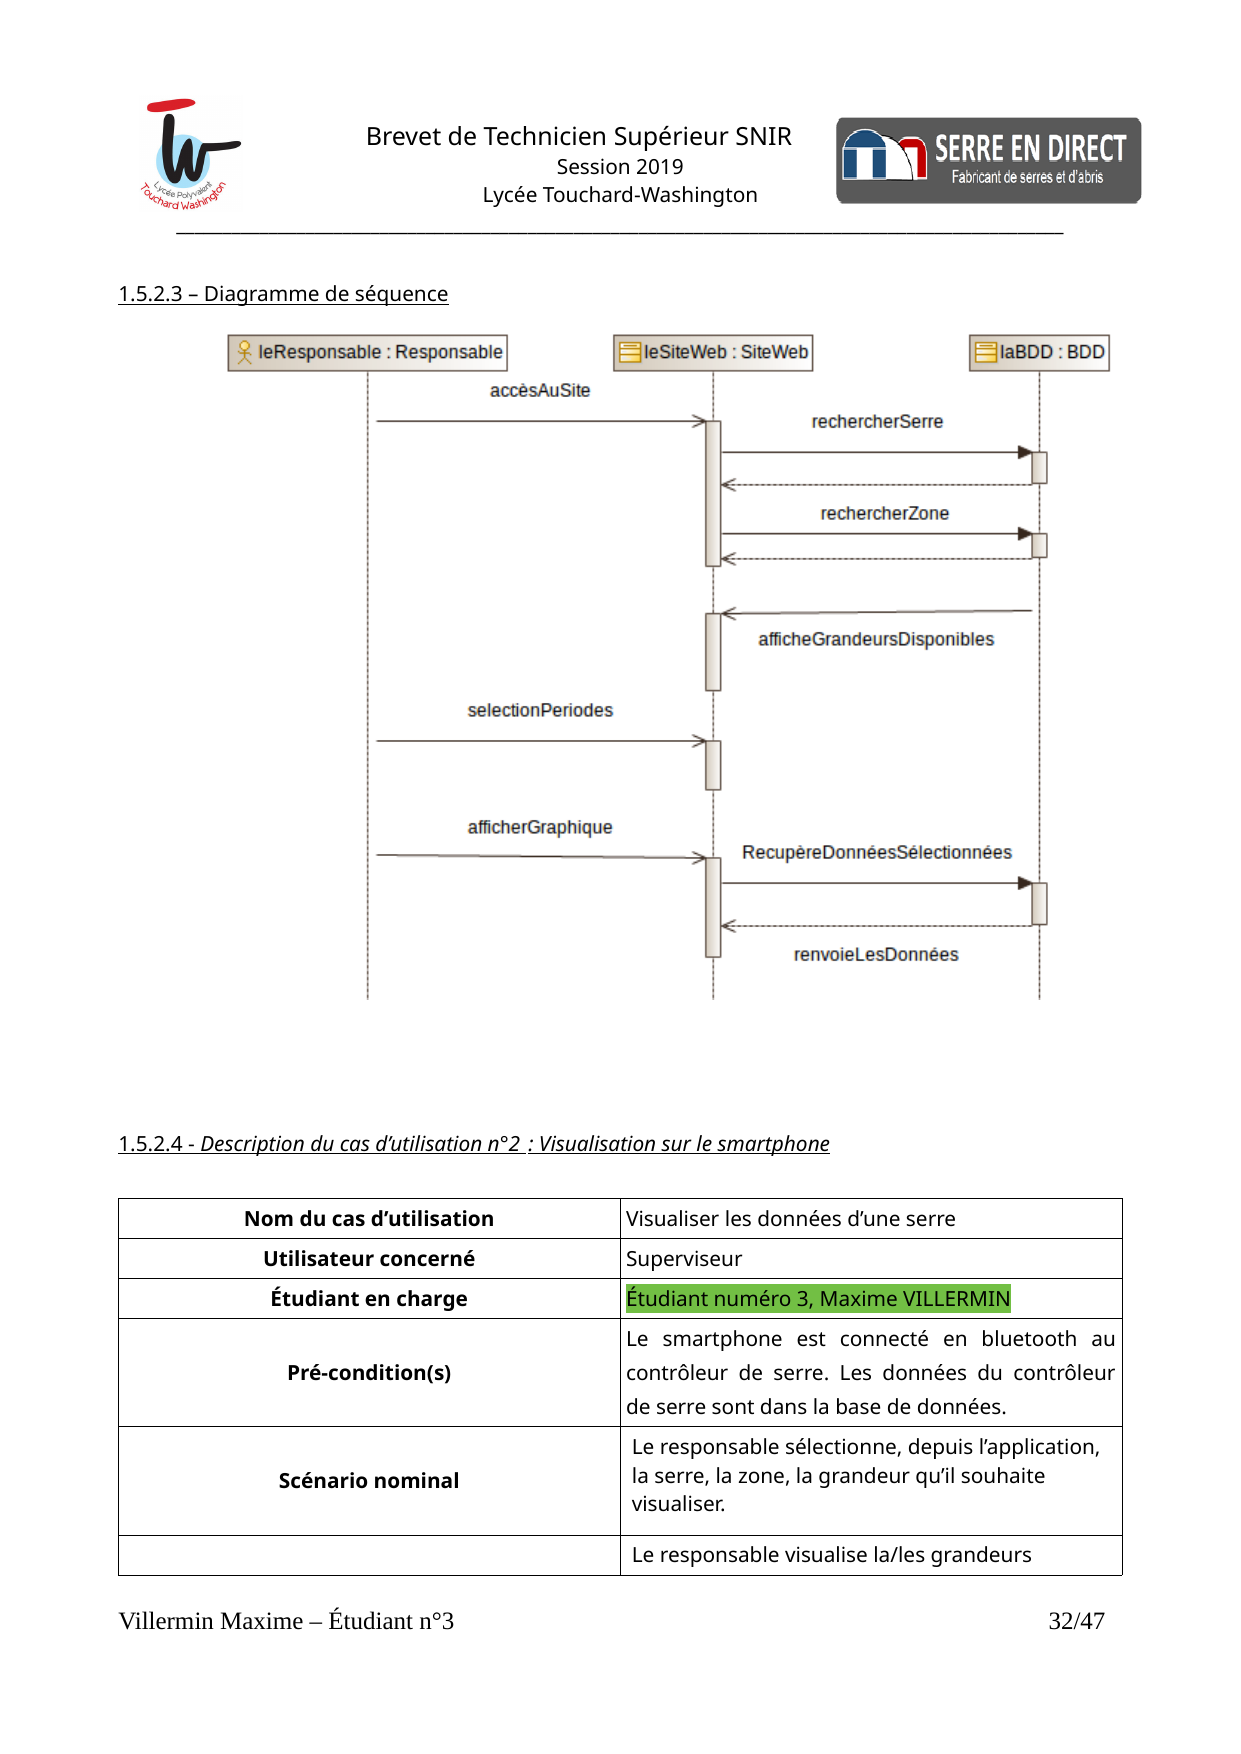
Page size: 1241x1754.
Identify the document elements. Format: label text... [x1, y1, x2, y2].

subtitle 1.5.2.3 – Diagramme de séquence [118, 279, 1122, 308]
subtitle 1.5.2.4 - Description du cas d’utilisation n°2 : Visualisation sur le smartphone [118, 1129, 1122, 1157]
picture [213, 320, 1125, 1000]
picture [831, 115, 1145, 208]
table_cell Pré-condition(s) [119, 1319, 620, 1426]
table_cell Étudiant numéro 3, Maxime VILLERMIN [621, 1279, 1122, 1318]
table_cell Le smartphone est connecté en bluetooth au contrôleur de serre. Les données du contrôleur de serre sont dans la base de données. [621, 1319, 1122, 1426]
table_cell Superviseur [621, 1239, 1122, 1278]
table_cell Scénario nominal [119, 1427, 620, 1534]
table_cell [119, 1536, 620, 1574]
table_cell Le responsable visualise la/les grandeurs [621, 1536, 1122, 1574]
table_cell Étudiant en charge [119, 1279, 620, 1318]
picture [138, 95, 243, 212]
table_header Visualiser les données d’une serre [621, 1199, 1122, 1238]
table_cell Utilisateur concerné [119, 1239, 620, 1278]
table_header Nom du cas d’utilisation [119, 1199, 620, 1238]
table_cell Le responsable sélectionne, depuis l’application, la serre, la zone, la grandeur qu’il souhaite visualiser. [621, 1427, 1122, 1534]
